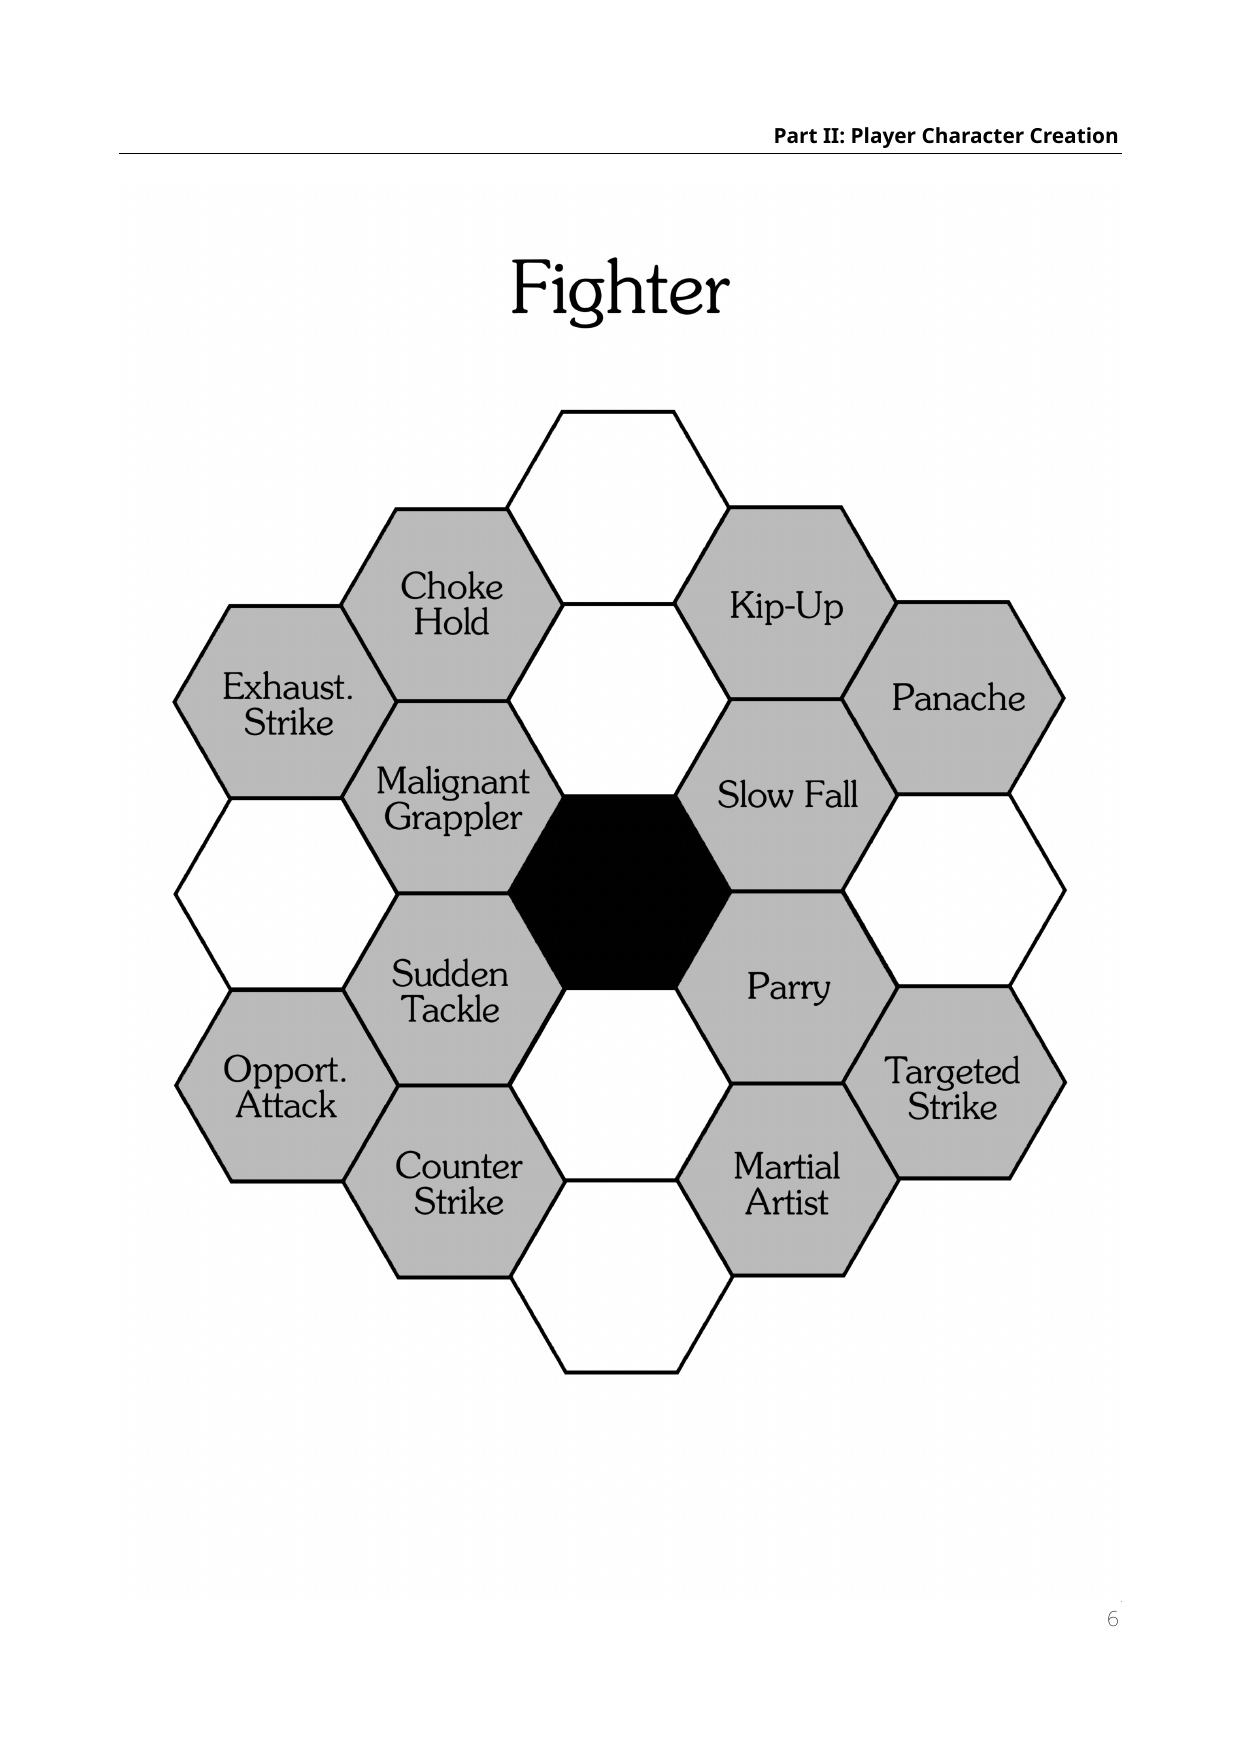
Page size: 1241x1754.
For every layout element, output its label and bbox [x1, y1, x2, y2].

picture [118, 182, 1122, 1602]
